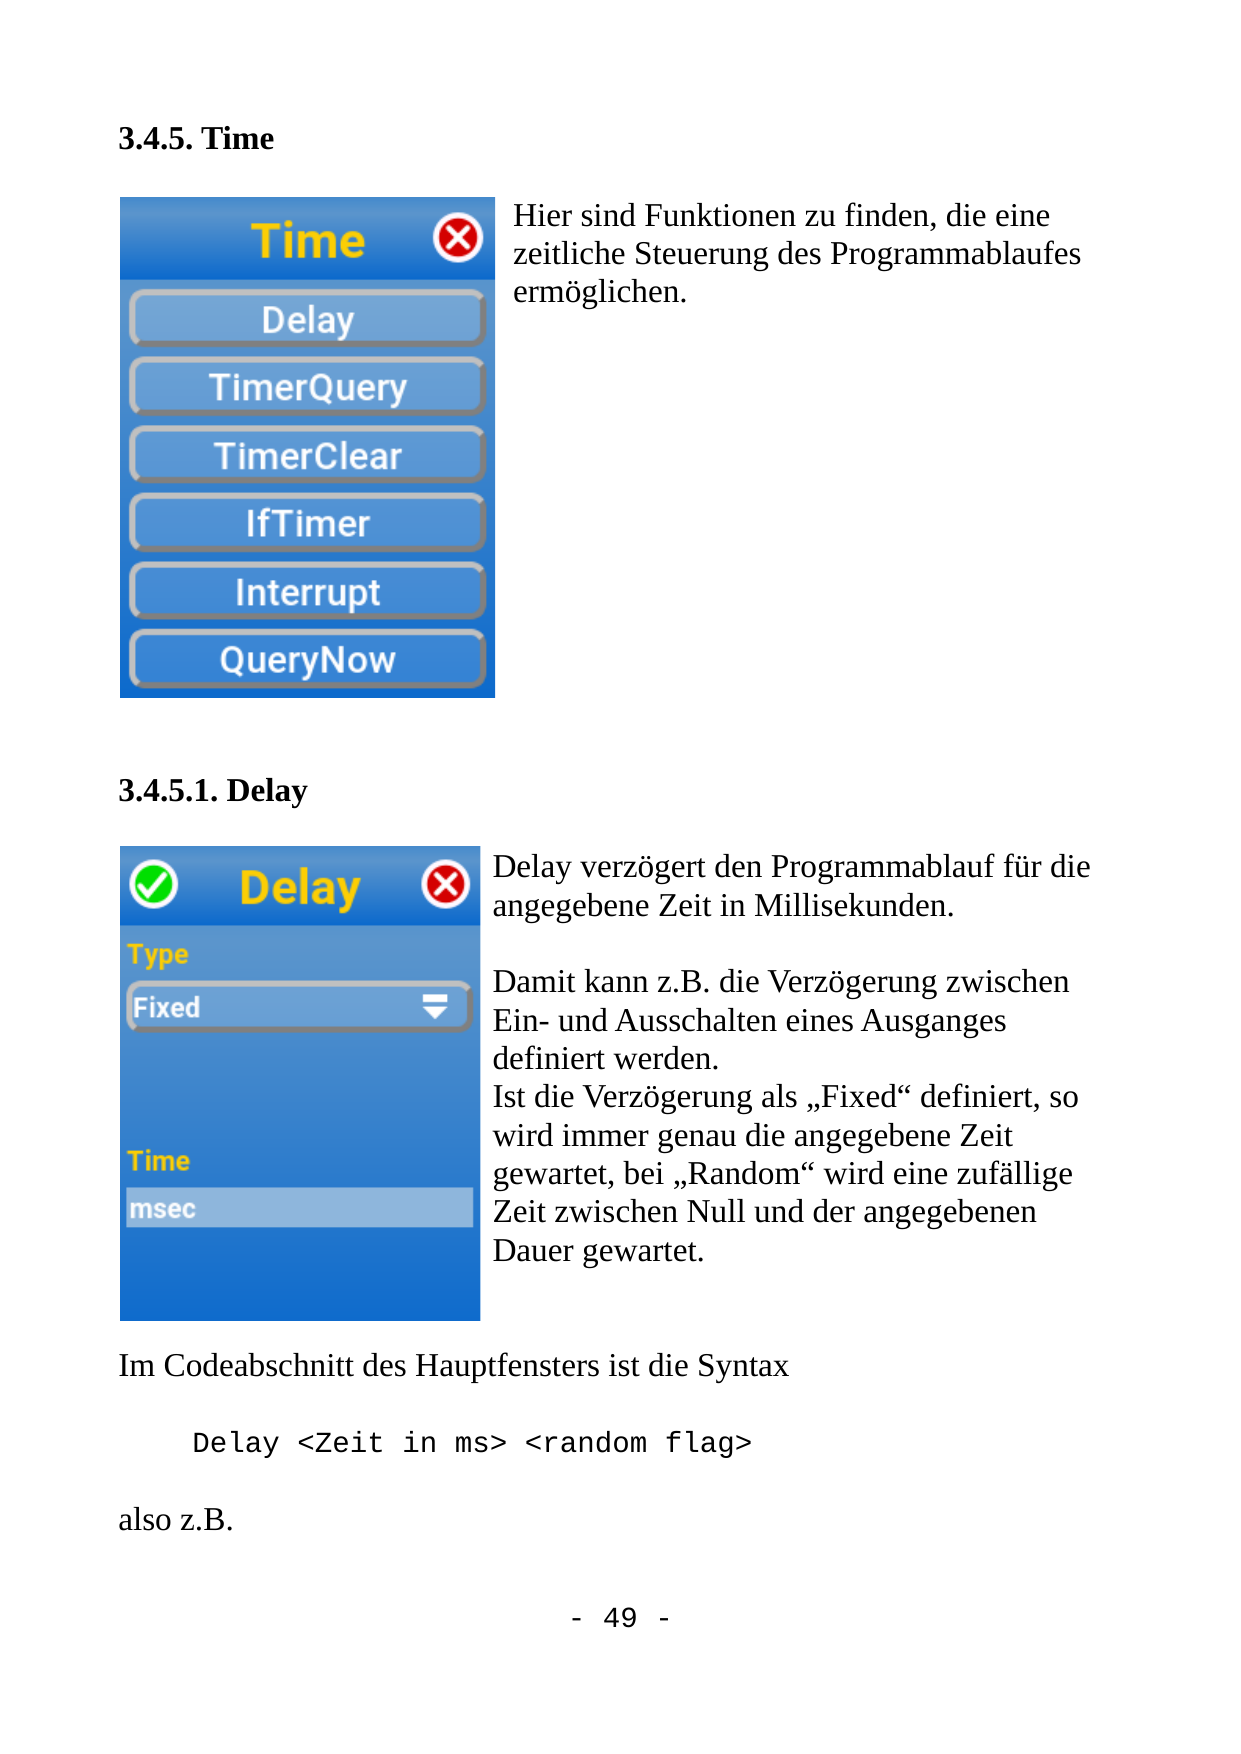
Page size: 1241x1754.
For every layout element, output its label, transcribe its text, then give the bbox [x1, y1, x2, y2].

text Hier sind Funktionen zu finden, die eine zeitliche Steuerung des Programmablaufes ermöglichen. [118, 195, 1122, 310]
text Damit kann z.B. die Verzögerung zwischen Ein- und Ausschalten eines Ausganges definiert werden. [481, 961, 1122, 1076]
text Ist die Verzögerung als „Fixed“ definiert, so wird immer genau die angegebene Zeit gewartet, bei „Random“ wird eine zufällige Zeit zwischen Null und der angegebenen Dauer gewartet. [481, 1076, 1122, 1268]
text also z.B. [118, 1500, 1122, 1538]
text Im Codeabschnitt des Hauptfensters ist die Syntax [118, 1345, 1122, 1383]
text 3.4.5. Time [118, 118, 1122, 156]
picture [120, 197, 496, 698]
picture [120, 846, 481, 1321]
text 3.4.5.1. Delay [118, 770, 1122, 808]
text Delay <Zeit in ms> <random flag> [118, 1421, 1122, 1461]
text Delay verzögert den Programmablauf für die angegebene Zeit in Millisekunden. [481, 846, 1122, 923]
